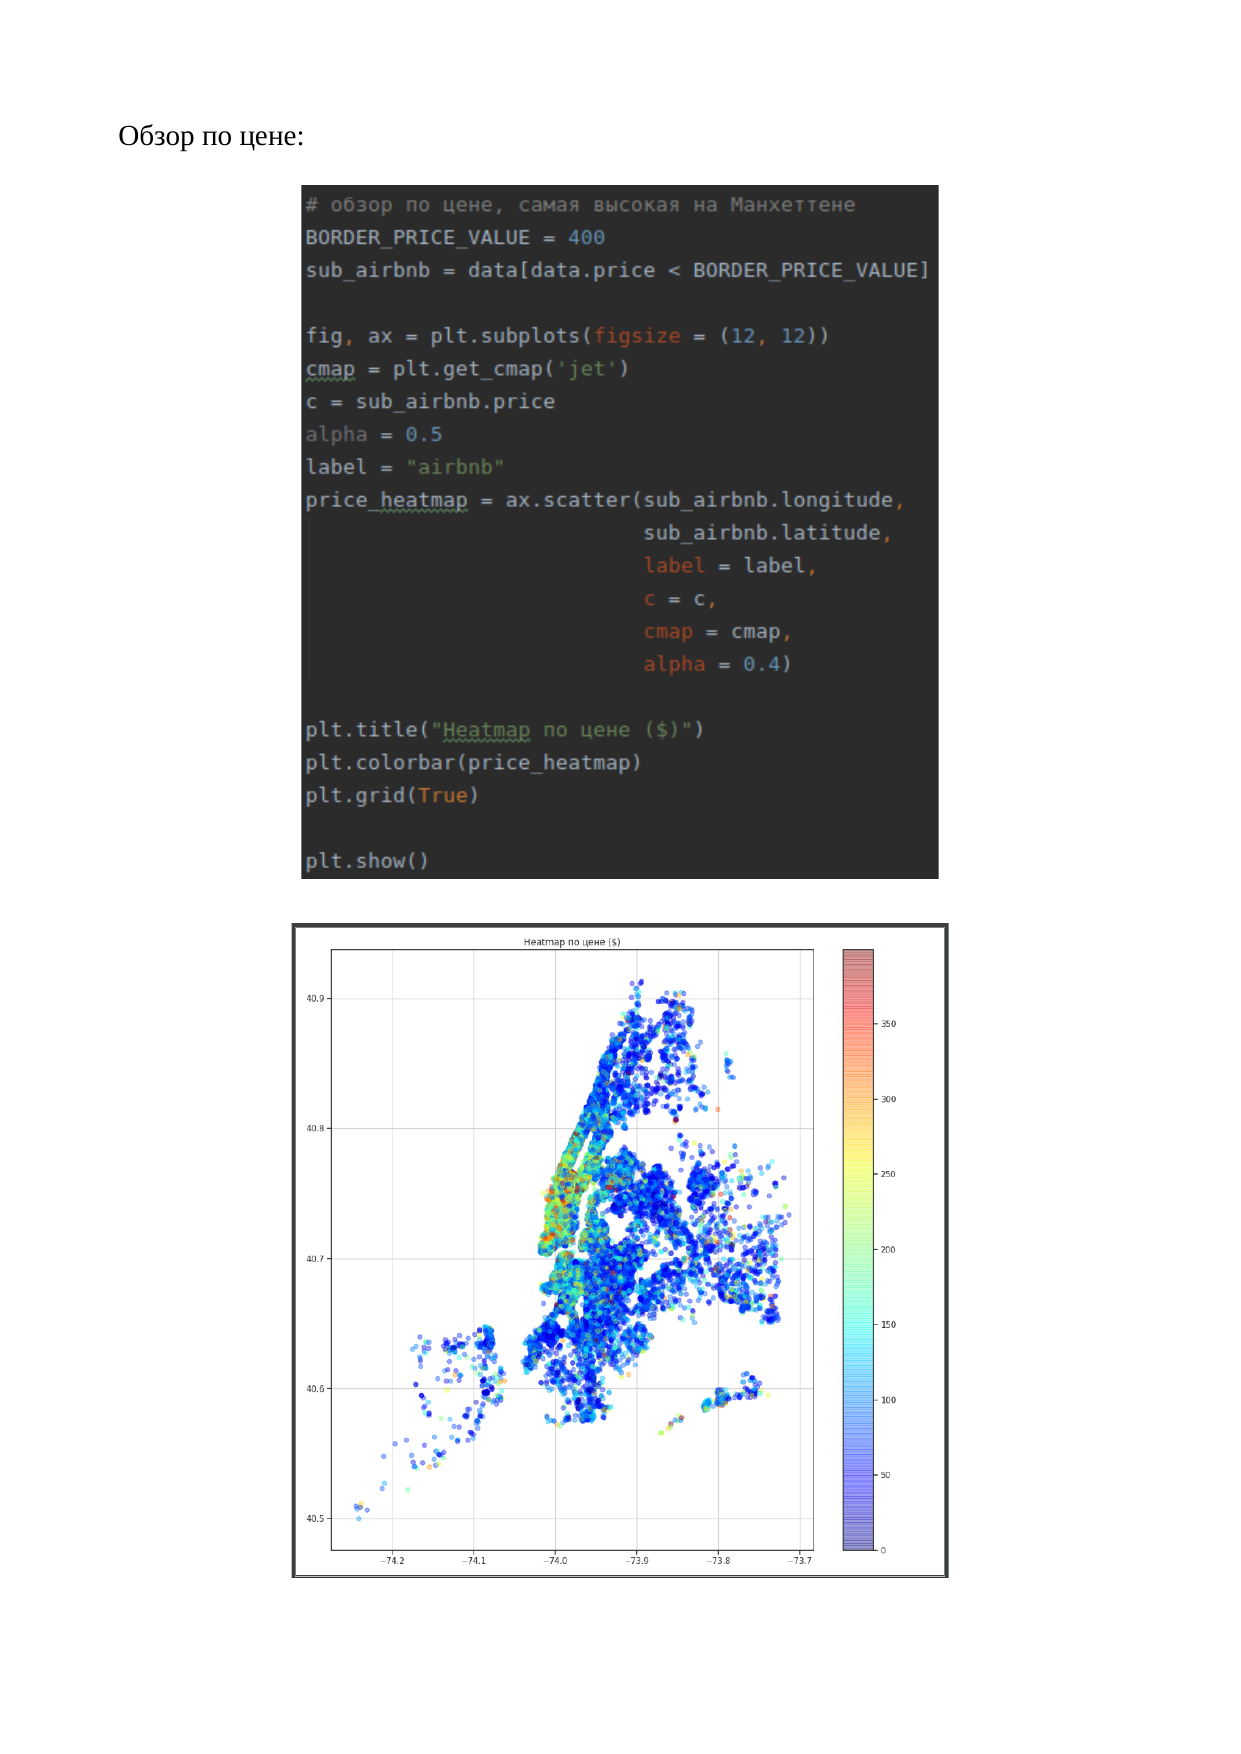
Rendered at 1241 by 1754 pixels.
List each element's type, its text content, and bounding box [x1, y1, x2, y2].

text Обзор по цене: [118, 118, 1122, 152]
picture [291, 923, 949, 1578]
picture [301, 185, 939, 879]
